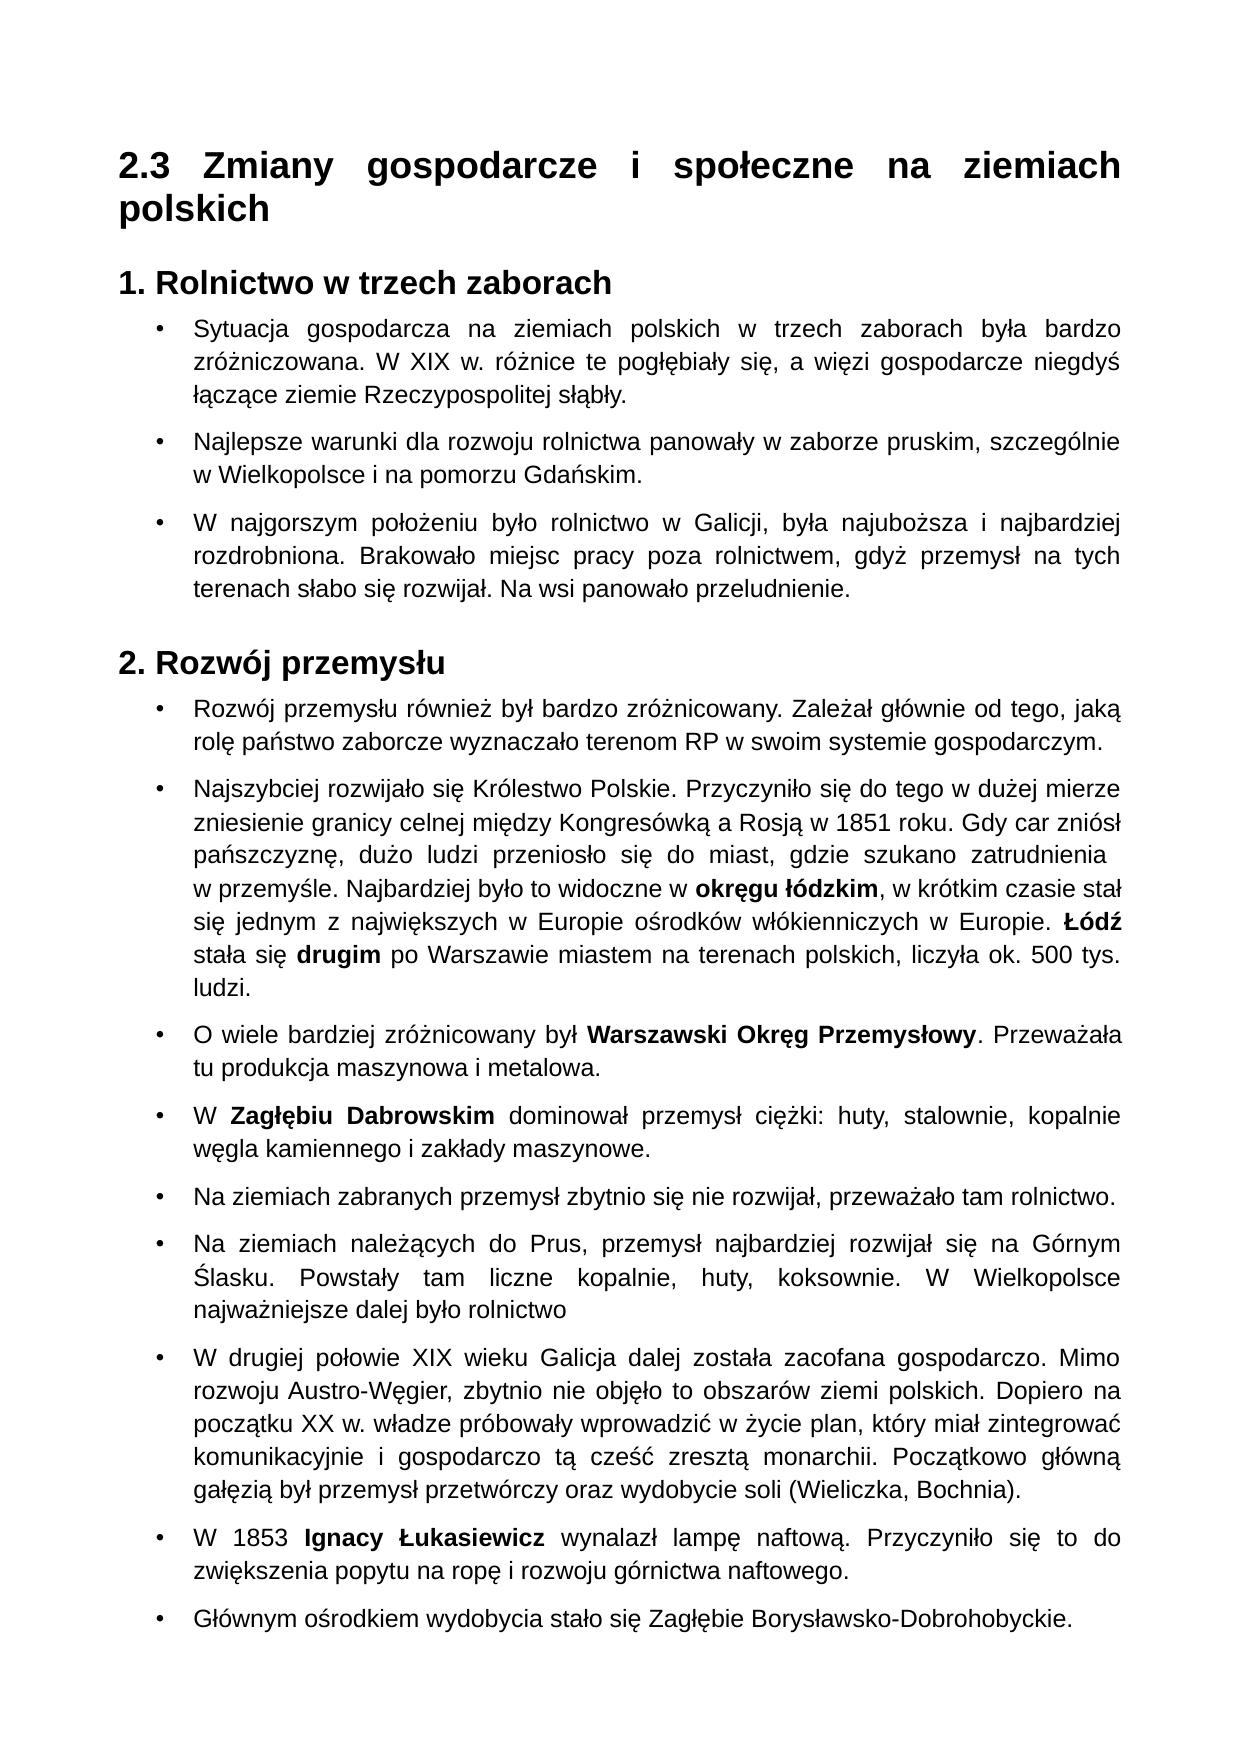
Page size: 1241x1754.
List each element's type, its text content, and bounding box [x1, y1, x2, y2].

subtitle 2.3 Zmiany gospodarcze i społeczne na ziemiach polskich [118, 143, 1122, 229]
list W drugiej połowie XIX wieku Galicja dalej została zacofana gospodarczo. Mimo rozwoju Austro-Węgier, zbytnio nie objęło to obszarów ziemi polskich. Dopiero na początku XX w. władze próbowały wprowadzić w życie plan, który miał zintegrować komunikacyjnie i gospodarczo tą cześć zresztą monarchii. Początkowo główną gałęzią był przemysł przetwórczy oraz wydobycie soli (Wieliczka, Bochnia). [156, 1343, 1122, 1504]
list Rozwój przemysłu również był bardzo zróżnicowany. Zależał głównie od tego, jaką rolę państwo zaborcze wyznaczało terenom RP w swoim systemie gospodarczym. [156, 694, 1122, 756]
list Sytuacja gospodarcza na ziemiach polskich w trzech zaborach była bardzo zróżniczowana. W XIX w. różnice te pogłębiały się, a więzi gospodarcze niegdyś łączące ziemie Rzeczypospolitej słąbły. [156, 314, 1122, 408]
list Najlepsze warunki dla rozwoju rolnictwa panowały w zaborze pruskim, szczególnie w Wielkopolsce i na pomorzu Gdańskim. [156, 427, 1122, 489]
subtitle 1. Rolnictwo w trzech zaborach [118, 263, 1122, 301]
list W najgorszym położeniu było rolnictwo w Galicji, była najuboższa i najbardziej rozdrobniona. Brakowało miejsc pracy poza rolnictwem, gdyż przemysł na tych terenach słabo się rozwijał. Na wsi panowało przeludnienie. [156, 508, 1122, 603]
list Na ziemiach zabranych przemysł zbytnio się nie rozwijał, przeważało tam rolnictwo. [156, 1182, 1122, 1211]
list O wiele bardziej zróżnicowany był Warszawski Okręg Przemysłowy. Przeważała tu produkcja maszynowa i metalowa. [156, 1020, 1122, 1082]
list W 1853 Ignacy Łukasiewicz wynalazł lampę naftową. Przyczyniło się to do zwiększenia popytu na ropę i rozwoju górnictwa naftowego. [156, 1523, 1122, 1585]
list Na ziemiach należących do Prus, przemysł najbardziej rozwijał się na Górnym Ślasku. Powstały tam liczne kopalnie, huty, koksownie. W Wielkopolsce najważniejsze dalej było rolnictwo [156, 1229, 1122, 1324]
subtitle 2. Rozwój przemysłu [118, 643, 1122, 681]
list W Zagłębiu Dabrowskim dominował przemysł ciężki: huty, stalownie, kopalnie węgla kamiennego i zakłady maszynowe. [156, 1101, 1122, 1163]
list Najszybciej rozwijało się Królestwo Polskie. Przyczyniło się do tego w dużej mierze zniesienie granicy celnej między Kongresówką a Rosją w 1851 roku. Gdy car zniósł pańszczyznę, dużo ludzi przeniosło się do miast, gdzie szukano zatrudnienia w przemyśle. Najbardziej było to widoczne w okręgu łódzkim, w krótkim czasie stał się jednym z największych w Europie ośrodków włókienniczych w Europie. Łódź stała się drugim po Warszawie miastem na terenach polskich, liczyła ok. 500 tys. ludzi. [156, 774, 1122, 1001]
list Głównym ośrodkiem wydobycia stało się Zagłębie Borysławsko-Dobrohobyckie. [156, 1604, 1122, 1632]
